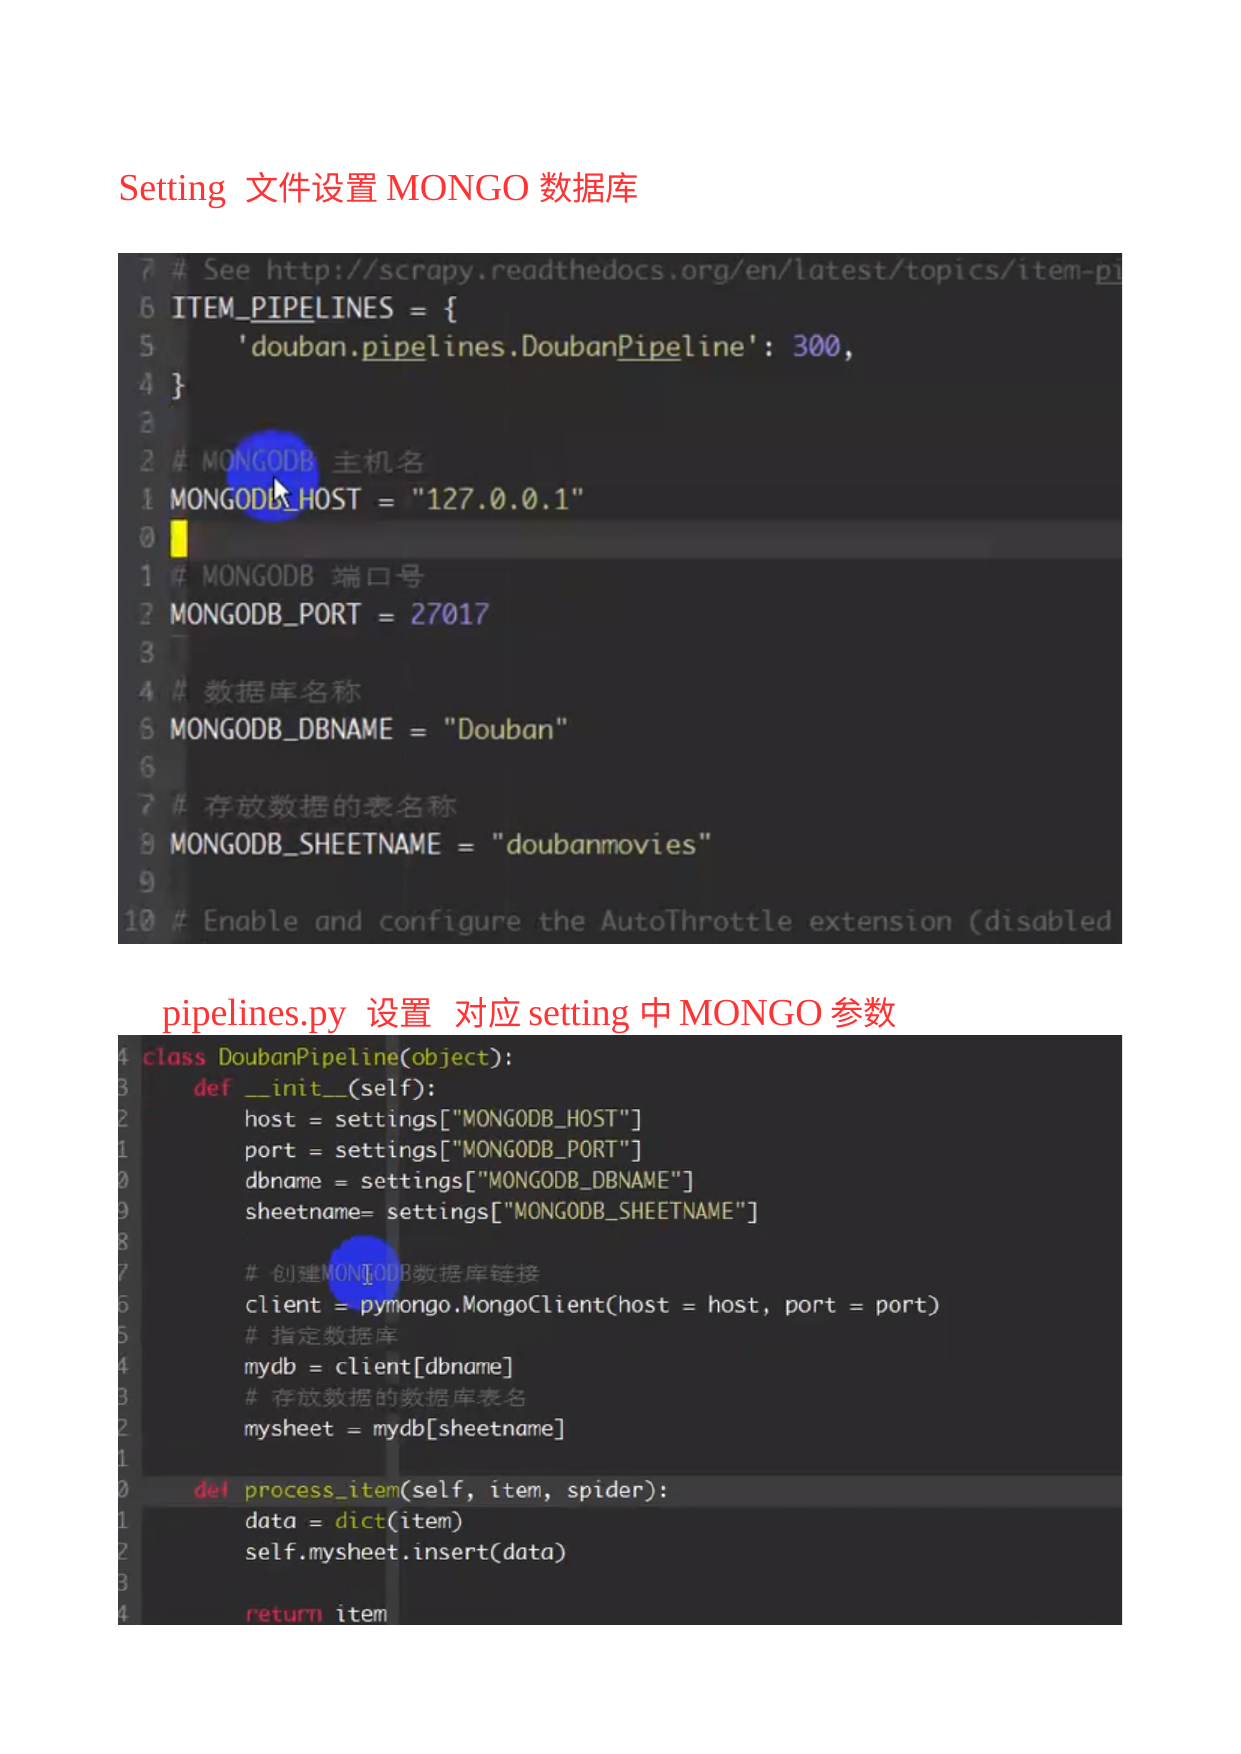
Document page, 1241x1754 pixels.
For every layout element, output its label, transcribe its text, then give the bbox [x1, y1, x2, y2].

picture [118, 1035, 1123, 1625]
text Setting 文件设置 MONGO 数据库 [118, 162, 1122, 210]
text pipelines.py 设置 对应setting 中MONGO参数 [118, 987, 1122, 1035]
picture [118, 253, 1123, 944]
